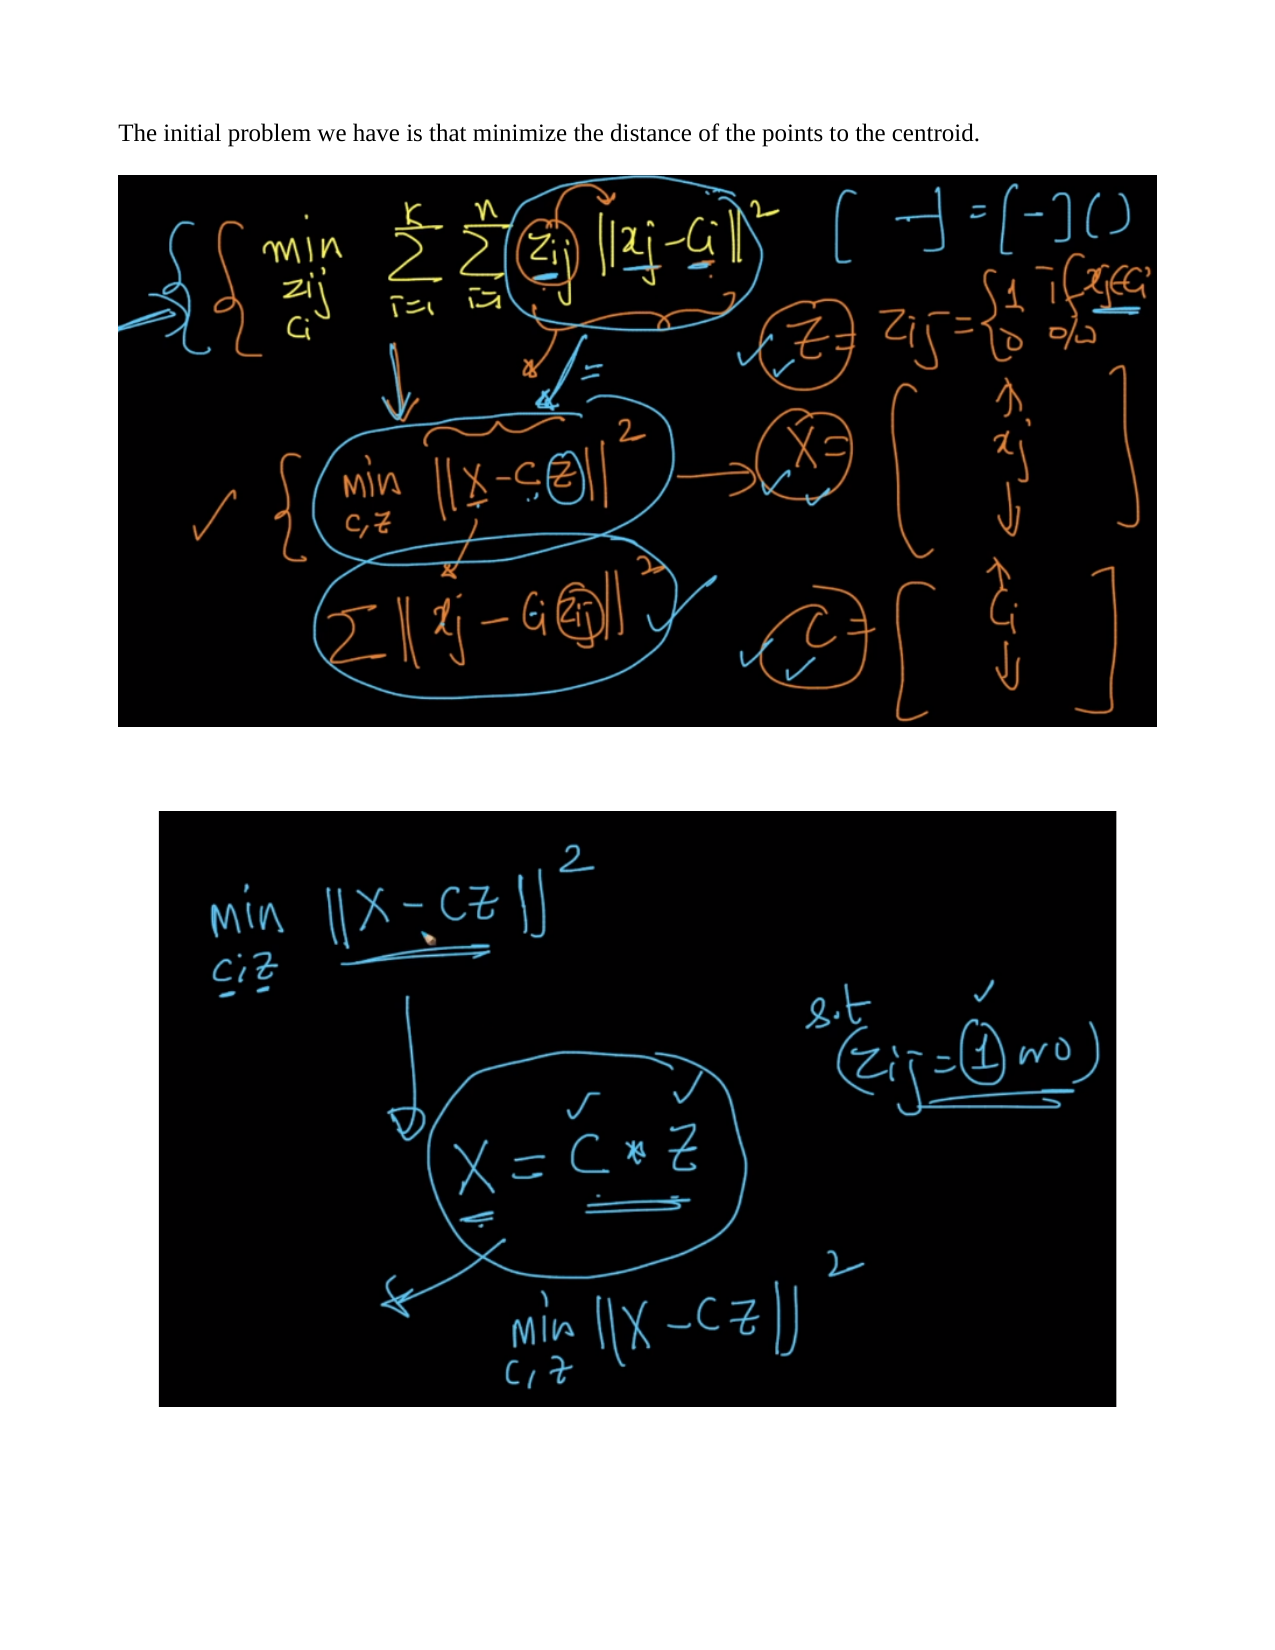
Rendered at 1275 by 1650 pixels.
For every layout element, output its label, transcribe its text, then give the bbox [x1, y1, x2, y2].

picture [118, 175, 1157, 727]
picture [158, 811, 1117, 1407]
text The initial problem we have is that minimize the distance of the points to the centroid. [118, 118, 1157, 147]
